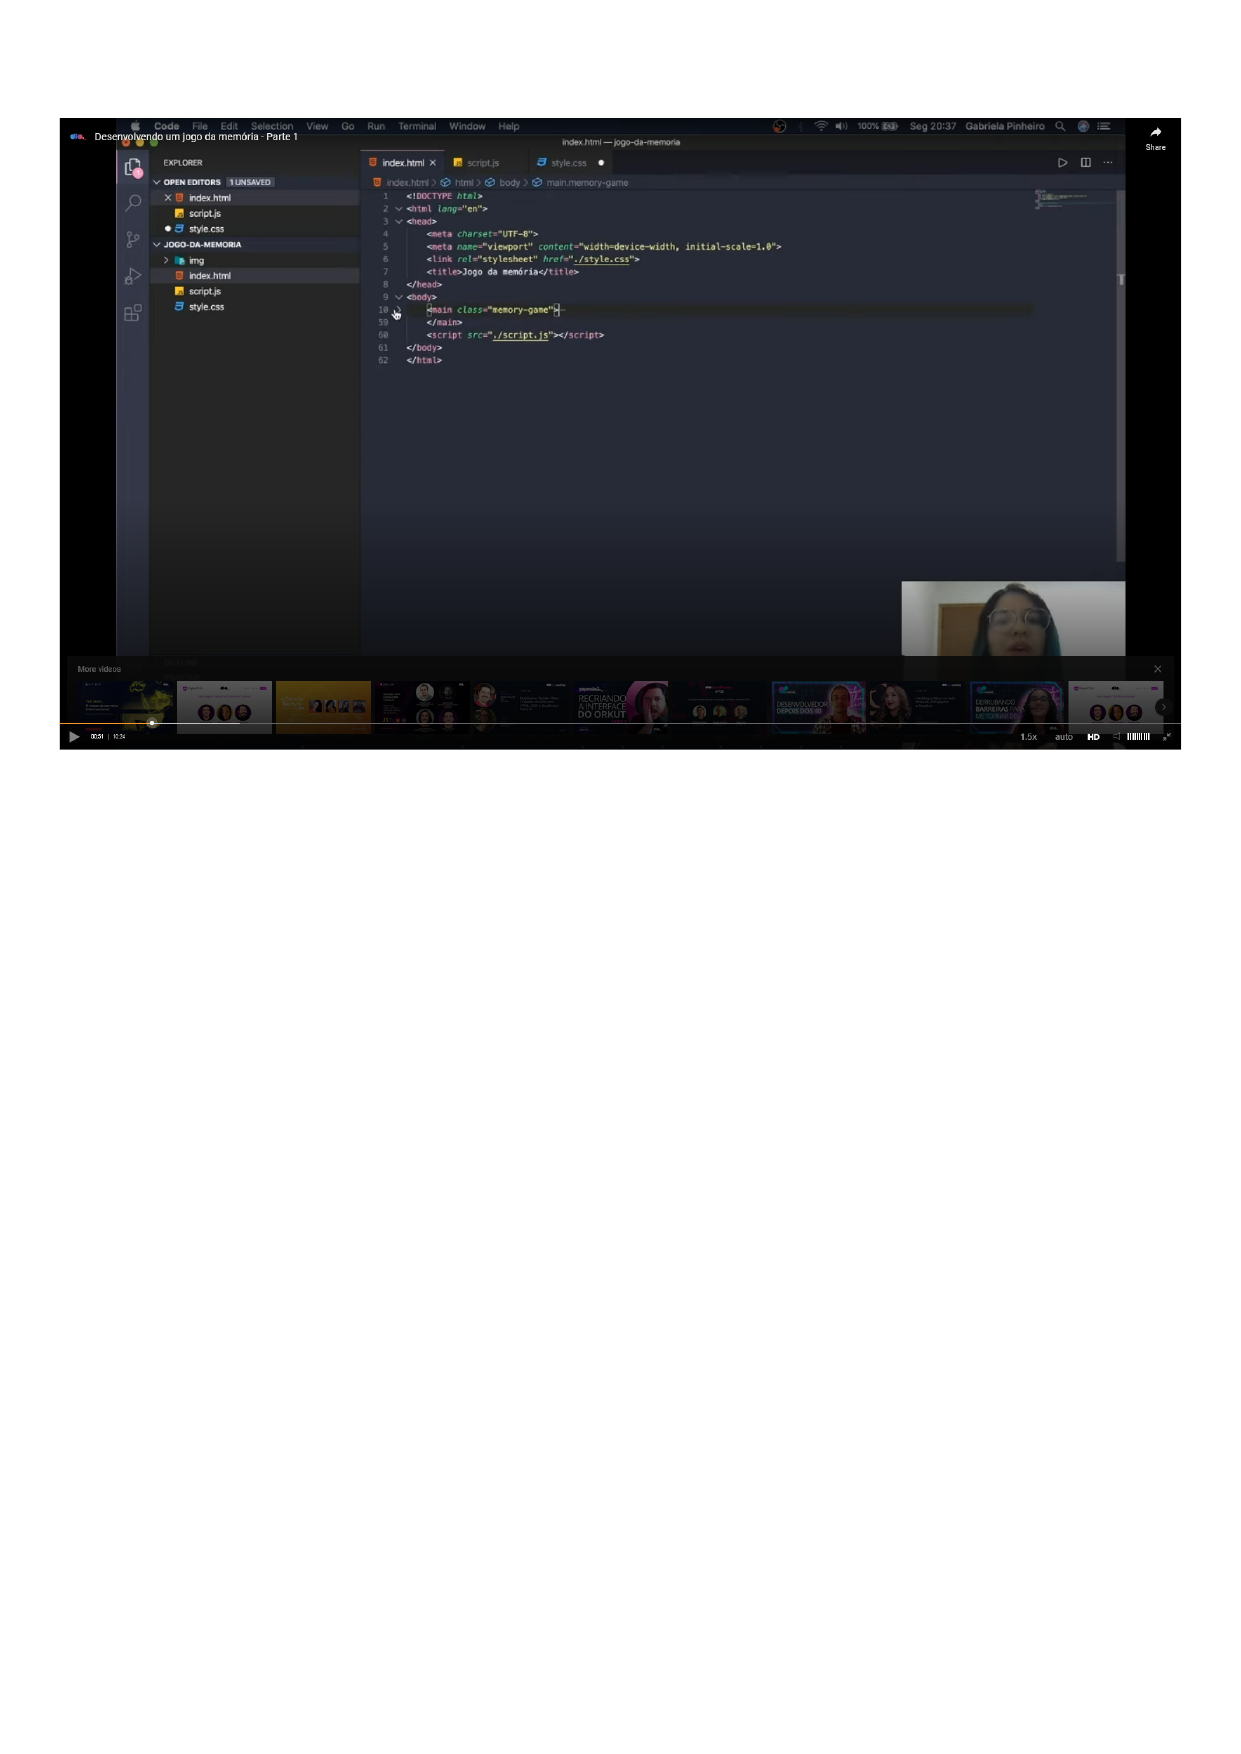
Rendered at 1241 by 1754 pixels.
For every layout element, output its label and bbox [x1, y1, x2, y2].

picture [59, 118, 1182, 750]
